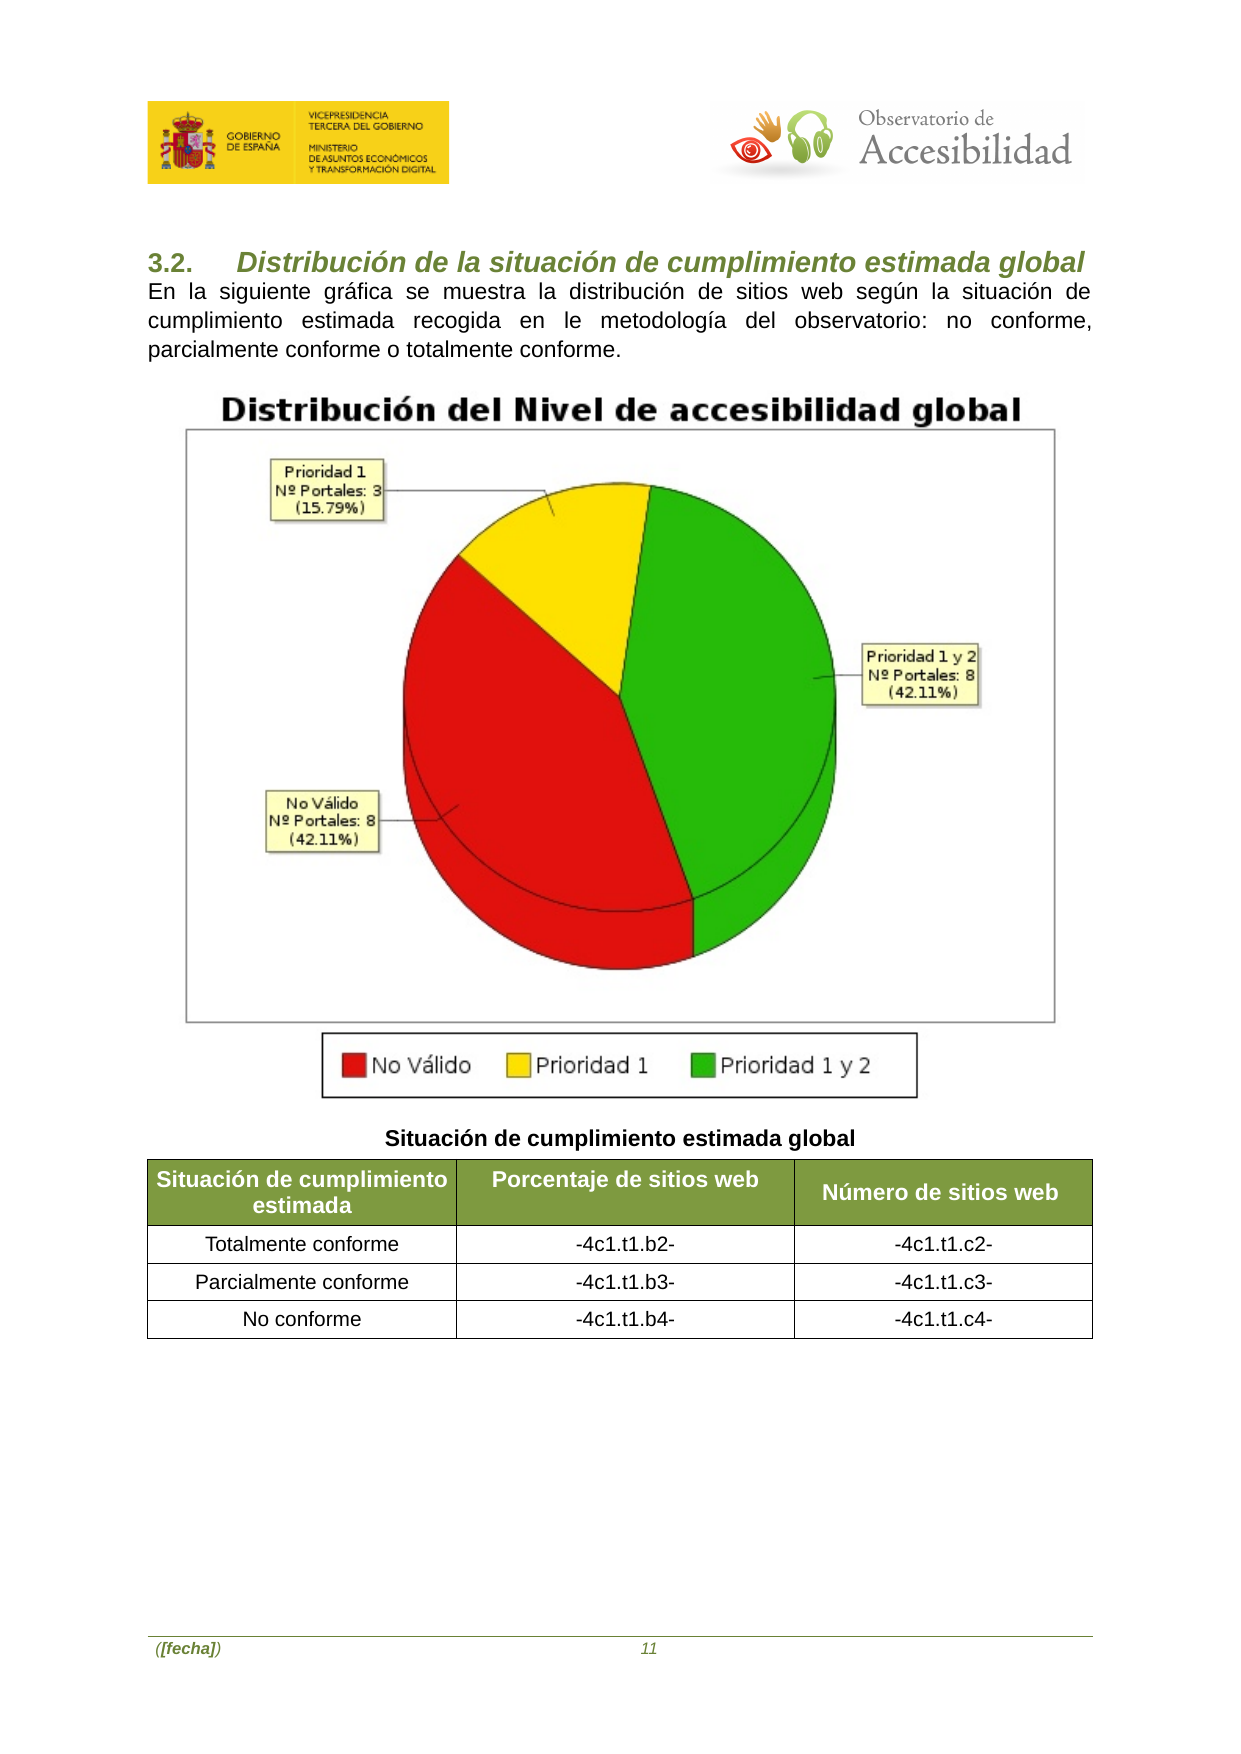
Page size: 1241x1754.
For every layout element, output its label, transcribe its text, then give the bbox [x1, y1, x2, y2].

table_cell -4c1.t1.b3- [457, 1264, 794, 1300]
table_cell -4c1.t1.c4- [795, 1301, 1092, 1337]
table_cell Totalmente conforme [148, 1226, 456, 1262]
subtitle Distribución de la situación de cumplimiento estimada global [148, 245, 1092, 278]
text Situación de cumplimiento estimada global [148, 1124, 1092, 1151]
table_header Porcentaje de sitios web [457, 1160, 794, 1225]
table_cell -4c1.t1.b4- [457, 1301, 794, 1337]
table_cell -4c1.t1.c3- [795, 1264, 1092, 1300]
picture [147, 101, 450, 184]
picture [178, 390, 1062, 1100]
table_cell Parcialmente conforme [148, 1264, 456, 1300]
table_cell No conforme [148, 1301, 456, 1337]
text En la siguiente gráfica se muestra la distribución de sitios web según la situación de cumplimiento estimada recogida en le metodología del observatorio: no conforme, parcialmente conforme o totalmente conforme. [148, 278, 1092, 362]
table_cell -4c1.t1.c2- [795, 1226, 1092, 1262]
table_header Número de sitios web [795, 1160, 1092, 1225]
table_cell -4c1.t1.b2- [457, 1226, 794, 1262]
table_header Situación de cumplimiento estimada [148, 1160, 456, 1225]
picture [710, 101, 1086, 184]
